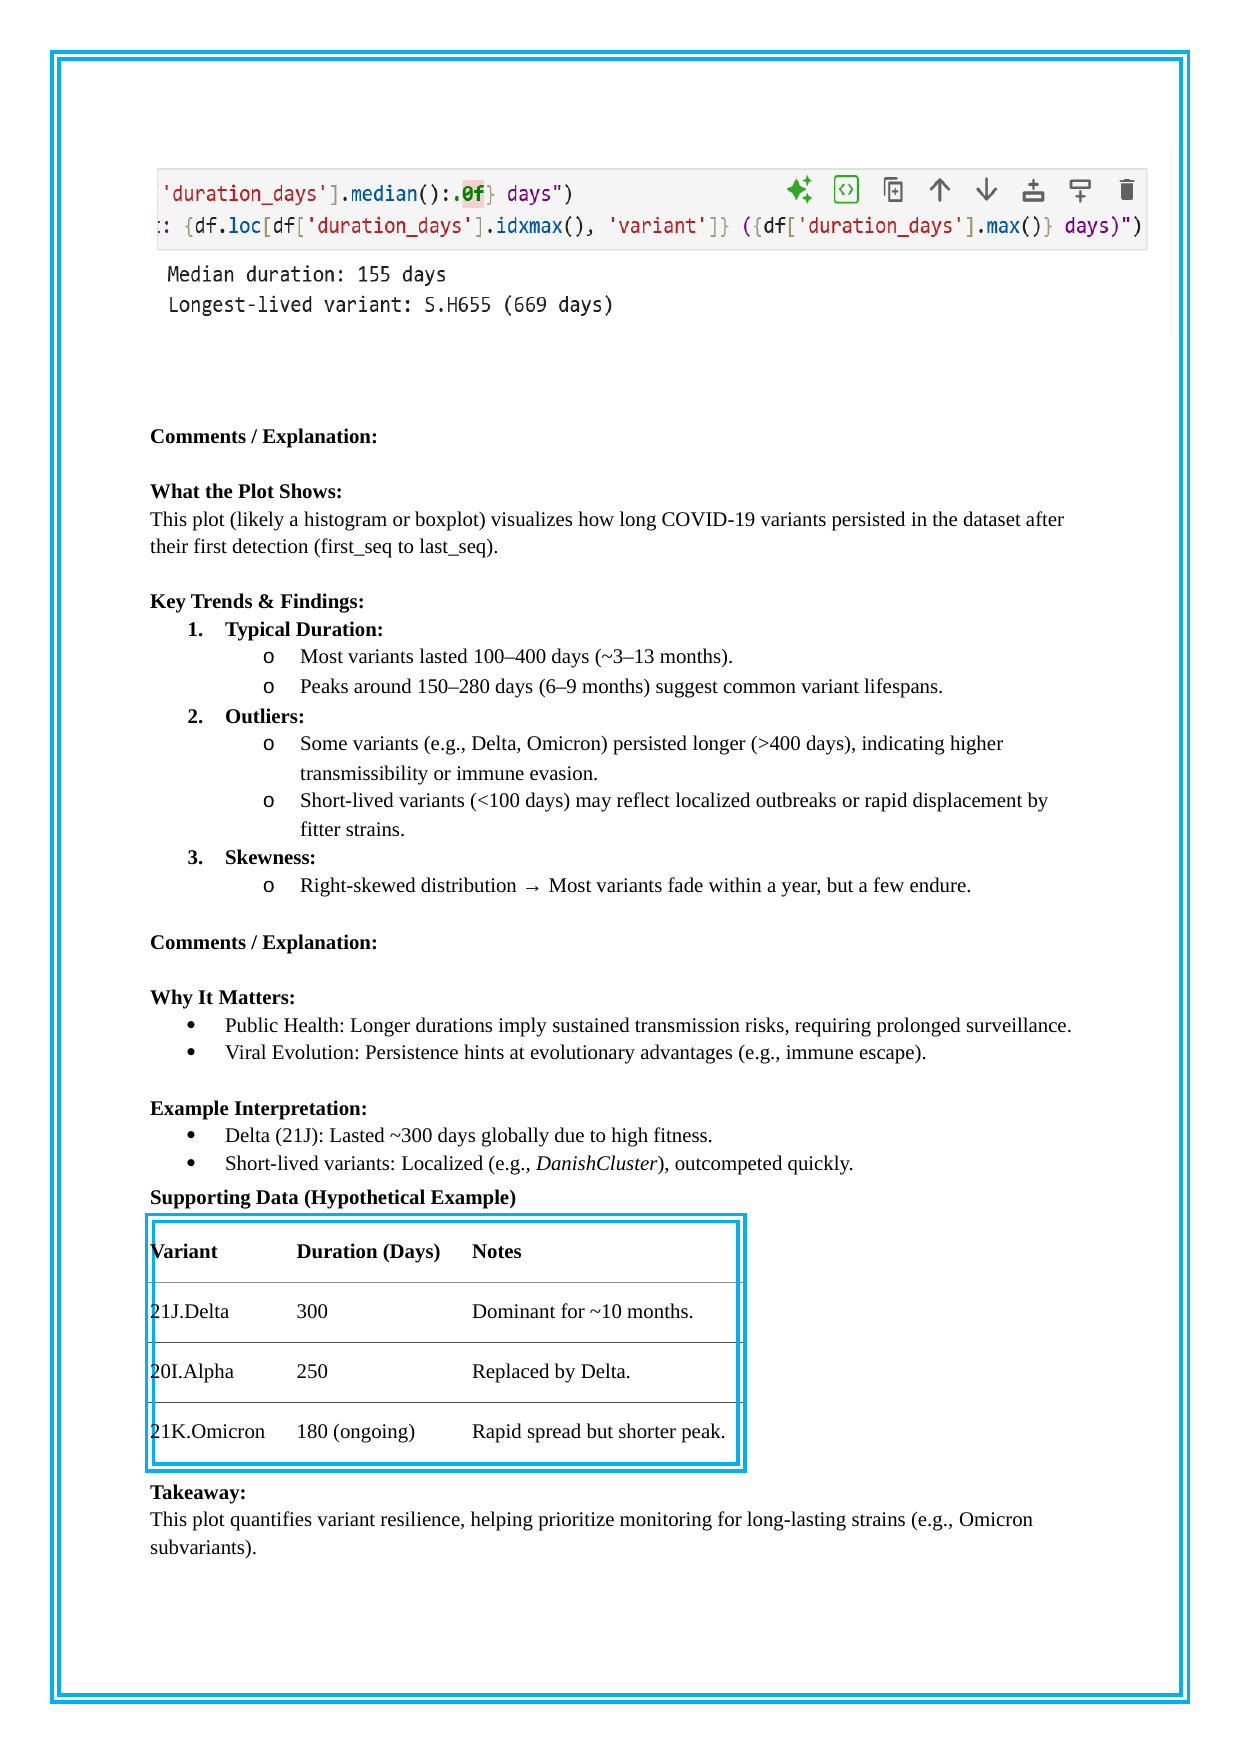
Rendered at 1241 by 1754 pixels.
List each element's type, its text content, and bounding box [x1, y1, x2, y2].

table_cell 21K.Omicron [155, 1403, 281, 1462]
text This plot quantifies variant resilience, helping prioritize monitoring for long-lasting strains (e.g., Omicron subvariants). [150, 1507, 1090, 1559]
list Public Health: Longer durations imply sustained transmission risks, requiring prolonged surveillance. [187, 1013, 1090, 1037]
table_header Variant [150, 1216, 281, 1244]
list Most variants lasted 100–400 days (~3–13 months). [262, 644, 1090, 670]
text Comments / Explanation: [150, 424, 1090, 448]
text Why It Matters: [150, 985, 1090, 1009]
table_header Notes [456, 1216, 742, 1282]
table_header Duration (Days) [281, 1223, 456, 1282]
text Supporting Data (Hypothetical Example) [150, 1185, 1090, 1209]
list Typical Duration: [187, 617, 1090, 641]
table_cell Dominant for ~10 months. [456, 1283, 736, 1342]
text Comments / Explanation: [150, 930, 1090, 954]
table_header [281, 1216, 456, 1220]
table_header Variant [155, 1223, 281, 1282]
list Skewness: [187, 845, 1090, 869]
list Outliers: [187, 704, 1090, 728]
list Peaks around 150–280 days (6–9 months) suggest common variant lifespans. [262, 674, 1090, 700]
text Takeaway: [150, 1479, 1090, 1504]
table_cell 20I.Alpha [155, 1343, 281, 1402]
table_cell Rapid spread but shorter peak. [456, 1403, 736, 1462]
list Some variants (e.g., Delta, Omicron) persisted longer (>400 days), indicating higher transmissibility or immune evasion. [262, 731, 1090, 784]
text Key Trends & Findings: [150, 589, 1090, 613]
table_cell 250 [281, 1343, 456, 1402]
list Delta (21J): Lasted ~300 days globally due to high fitness. [187, 1123, 1090, 1147]
list Short-lived variants: Localized (e.g., DanishCluster), outcompeted quickly. [187, 1151, 1090, 1175]
table_cell 21J.Delta [155, 1283, 281, 1342]
text What the Plot Shows: [150, 479, 1090, 503]
list Right-skewed distribution → Most variants fade within a year, but a few endure. [262, 873, 1090, 898]
text This plot (likely a histogram or boxplot) visualizes how long COVID-19 variants persisted in the dataset after their first detection (first_seq to last_seq). [150, 506, 1090, 558]
table_cell Replaced by Delta. [456, 1343, 736, 1402]
table_cell 180 (ongoing) [281, 1403, 456, 1462]
list Short-lived variants (<100 days) may reflect localized outbreaks or rapid displacement by fitter strains. [262, 788, 1090, 841]
table_cell 300 [281, 1283, 456, 1342]
text Example Interpretation: [150, 1095, 1090, 1119]
list Viral Evolution: Persistence hints at evolutionary advantages (e.g., immune escape). [187, 1040, 1090, 1064]
